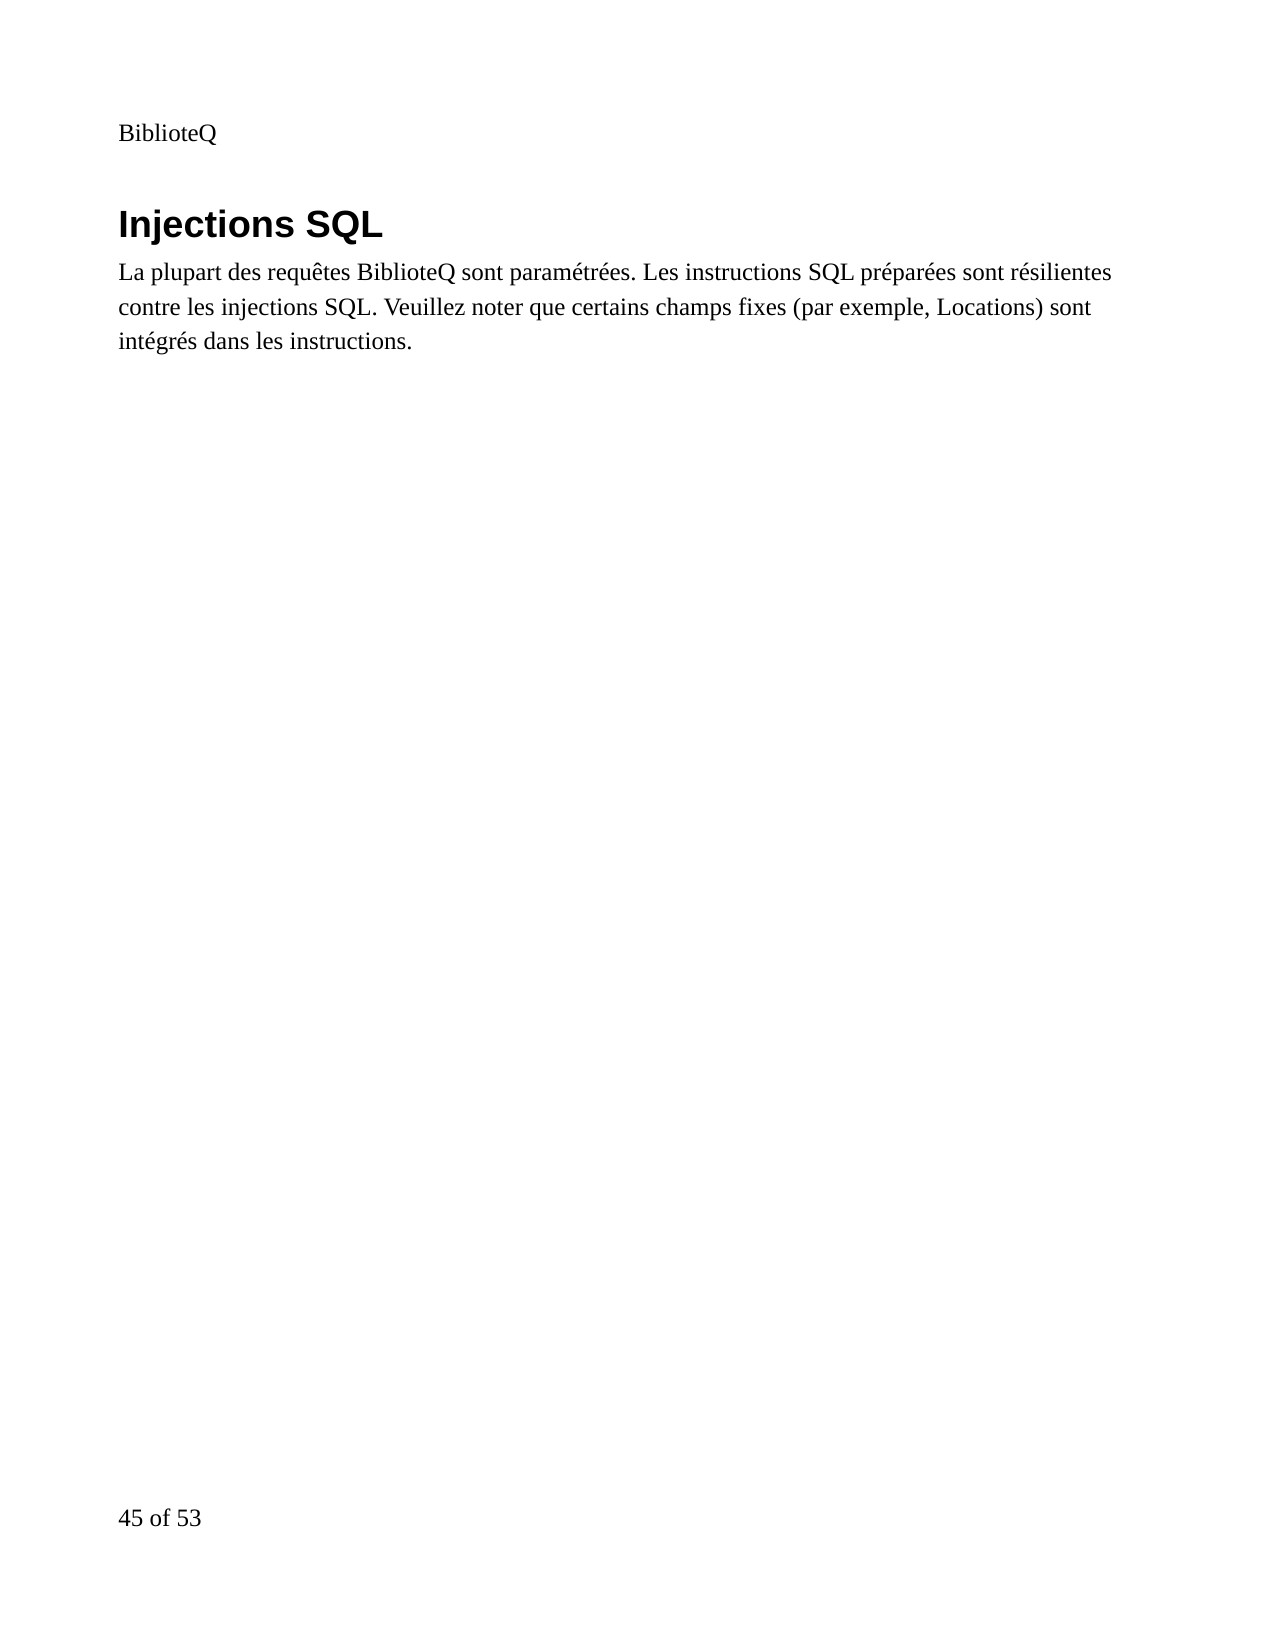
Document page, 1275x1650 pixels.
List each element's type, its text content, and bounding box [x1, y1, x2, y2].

text La plupart des requêtes BiblioteQ sont paramétrées. Les instructions SQL préparées sont résilientes contre les injections SQL. Veuillez noter que certains champs fixes (par exemple, Locations) sont intégrés dans les instructions. [118, 257, 1157, 355]
subtitle Injections SQL [118, 201, 1157, 245]
